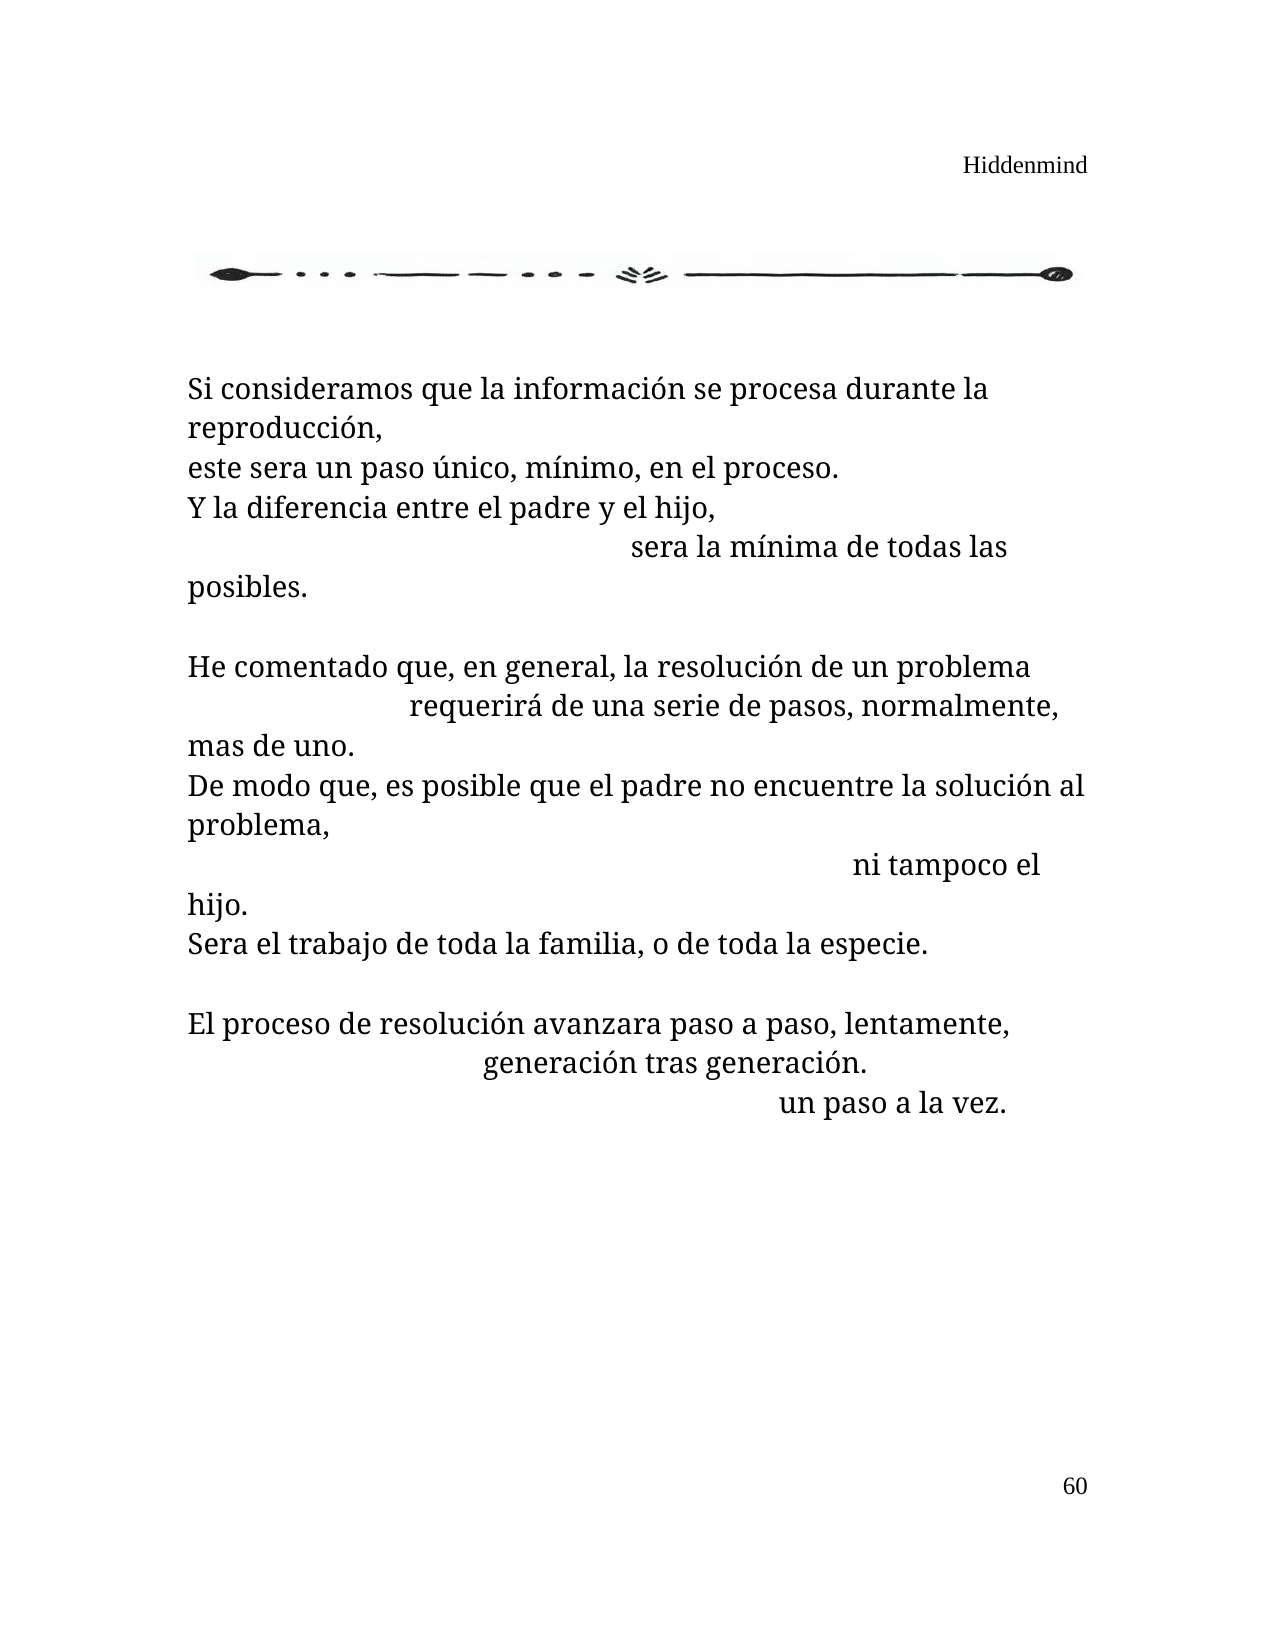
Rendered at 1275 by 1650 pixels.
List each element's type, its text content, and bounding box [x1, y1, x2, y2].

text Y la diferencia entre el padre y el hijo, [187, 487, 1087, 527]
text He comentado que, en general, la resolución de un problema [187, 646, 1087, 686]
text este sera un paso único, mínimo, en el proceso. [187, 447, 1087, 487]
text sera la mínima de todas las posibles. [187, 527, 1087, 606]
text El proceso de resolución avanzara paso a paso, lentamente, [187, 1003, 1087, 1043]
text requerirá de una serie de pasos, normalmente, mas de uno. [187, 686, 1087, 765]
picture [193, 252, 1083, 289]
text Si consideramos que la información se procesa durante la reproducción, [187, 368, 1087, 447]
text un paso a la vez. [187, 1082, 1087, 1122]
text generación tras generación. [187, 1043, 1087, 1082]
text Sera el trabajo de toda la familia, o de toda la especie. [187, 924, 1087, 963]
text De modo que, es posible que el padre no encuentre la solución al problema, [187, 765, 1087, 844]
text ni tampoco el hijo. [187, 844, 1087, 924]
